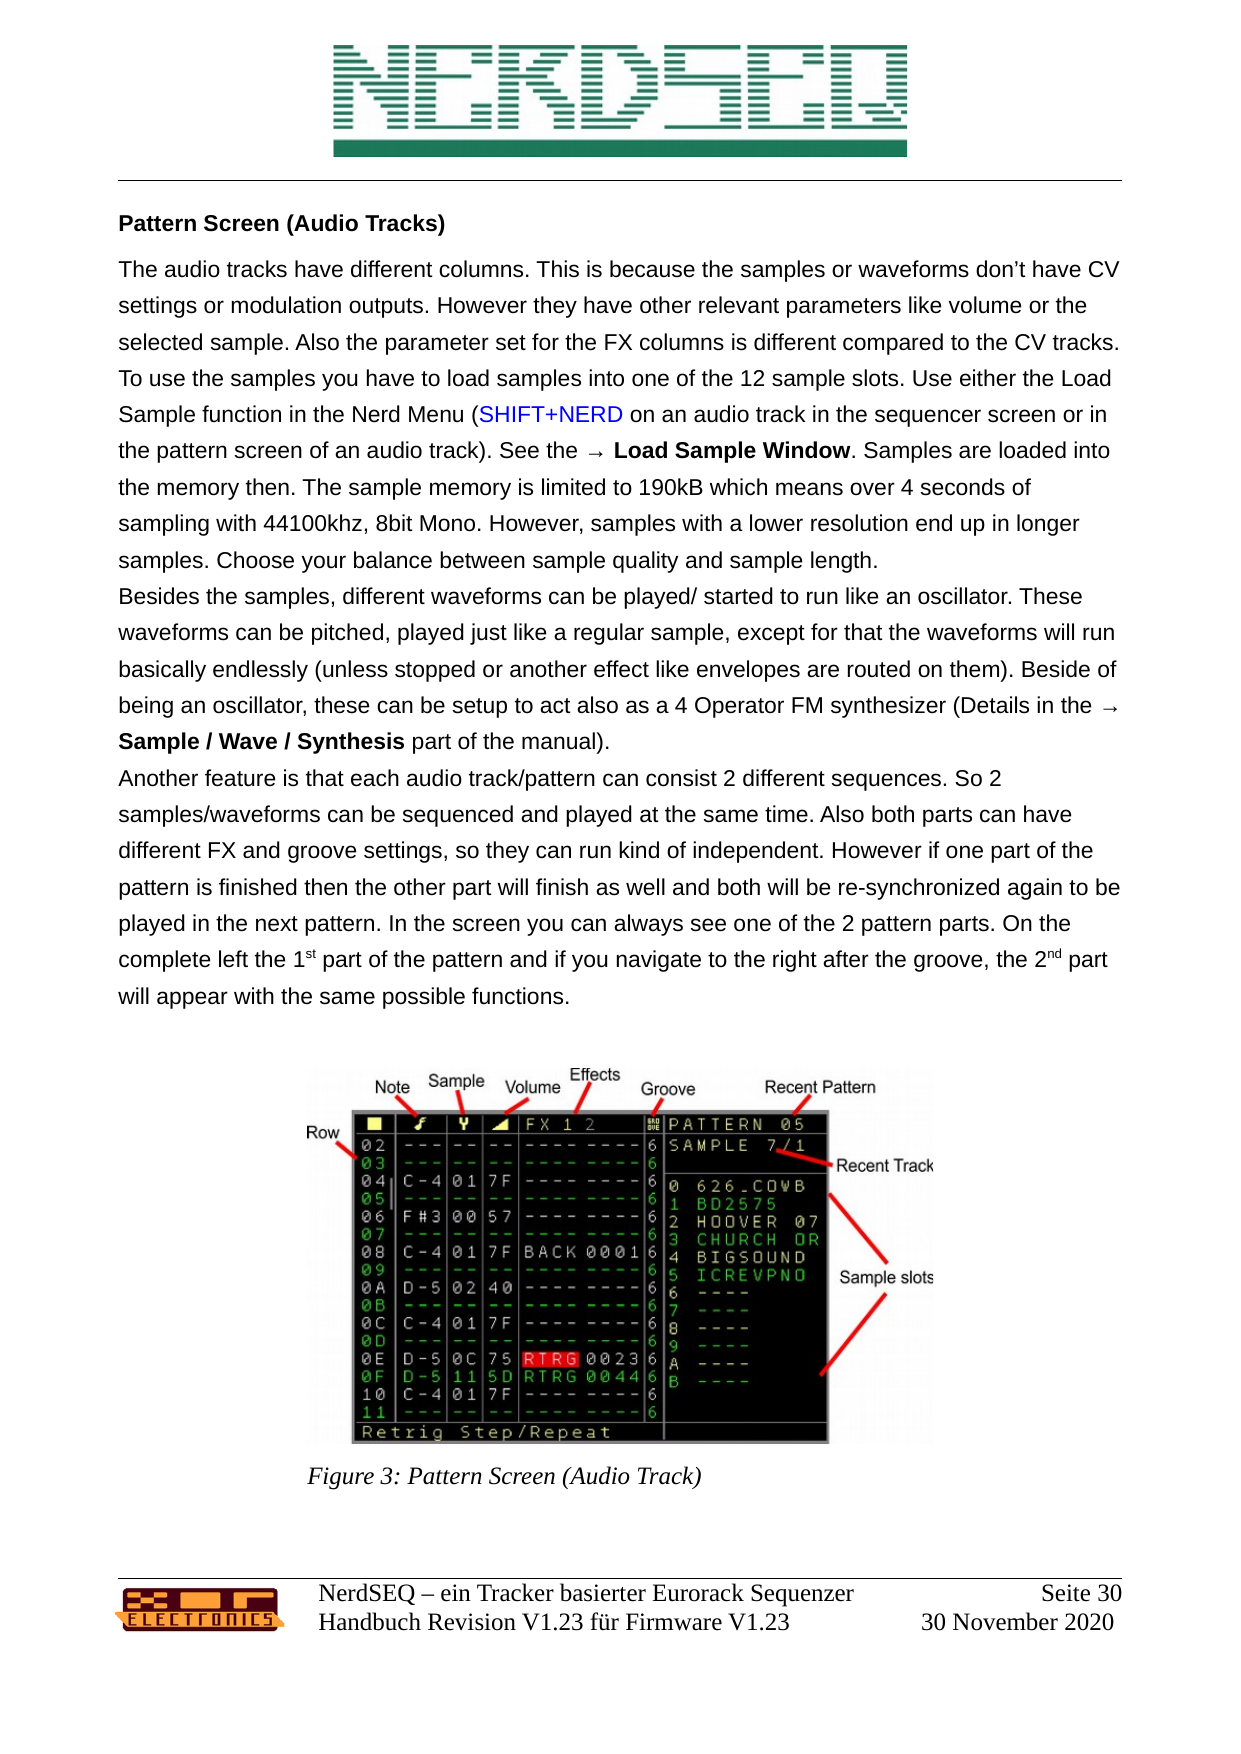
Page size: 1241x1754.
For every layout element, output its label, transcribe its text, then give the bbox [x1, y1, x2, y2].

picture [307, 1068, 934, 1444]
picture [333, 45, 908, 157]
picture [115, 1584, 285, 1634]
text Pattern Screen (Audio Tracks) [118, 209, 1122, 236]
text The audio tracks have different columns. This is because the samples or waveforms don’t have CV settings or modulation outputs. However they have other relevant parameters like volume or the selected sample. Also the parameter set for the FX columns is different compared to the CV tracks. [118, 256, 1122, 355]
text [307, 1056, 933, 1068]
text Figure 3: Pattern Screen (Audio Track) [307, 1444, 933, 1490]
text To use the samples you have to load samples into one of the 12 sample slots. Use either the Load Sample function in the Nerd Menu (SHIFT+NERD on an audio track in the sequencer screen or in the pattern screen of an audio track). See the → Load Sample Window. Samples are loaded into the memory then. The sample memory is limited to 190kB which means over 4 seconds of sampling with 44100khz, 8bit Mono. However, samples with a lower resolution end up in longer samples. Choose your balance between sample quality and sample length. [118, 365, 1122, 573]
text Besides the samples, different waveforms can be played/ started to run like an oscillator. These waveforms can be pitched, played just like a regular sample, except for that the waveforms will run basically endlessly (unless stopped or another effect like envelopes are routed on them). Beside of being an oscillator, these can be setup to act also as a 4 Operator FM synthesizer (Details in the → Sample / Wave / Synthesis part of the manual). [118, 583, 1122, 755]
text Another feature is that each audio track/pattern can consist 2 different sequences. So 2 samples/waveforms can be sequenced and played at the same time. Also both parts can have different FX and groove settings, so they can run kind of independent. However if one part of the pattern is finished then the other part will finish as well and both will be re-synchronized again to be played in the next pattern. In the screen you can always see one of the 2 pattern parts. On the complete left the 1st part of the pattern and if you navigate to the right after the groove, the 2nd part will appear with the same possible functions. [118, 765, 1122, 1009]
